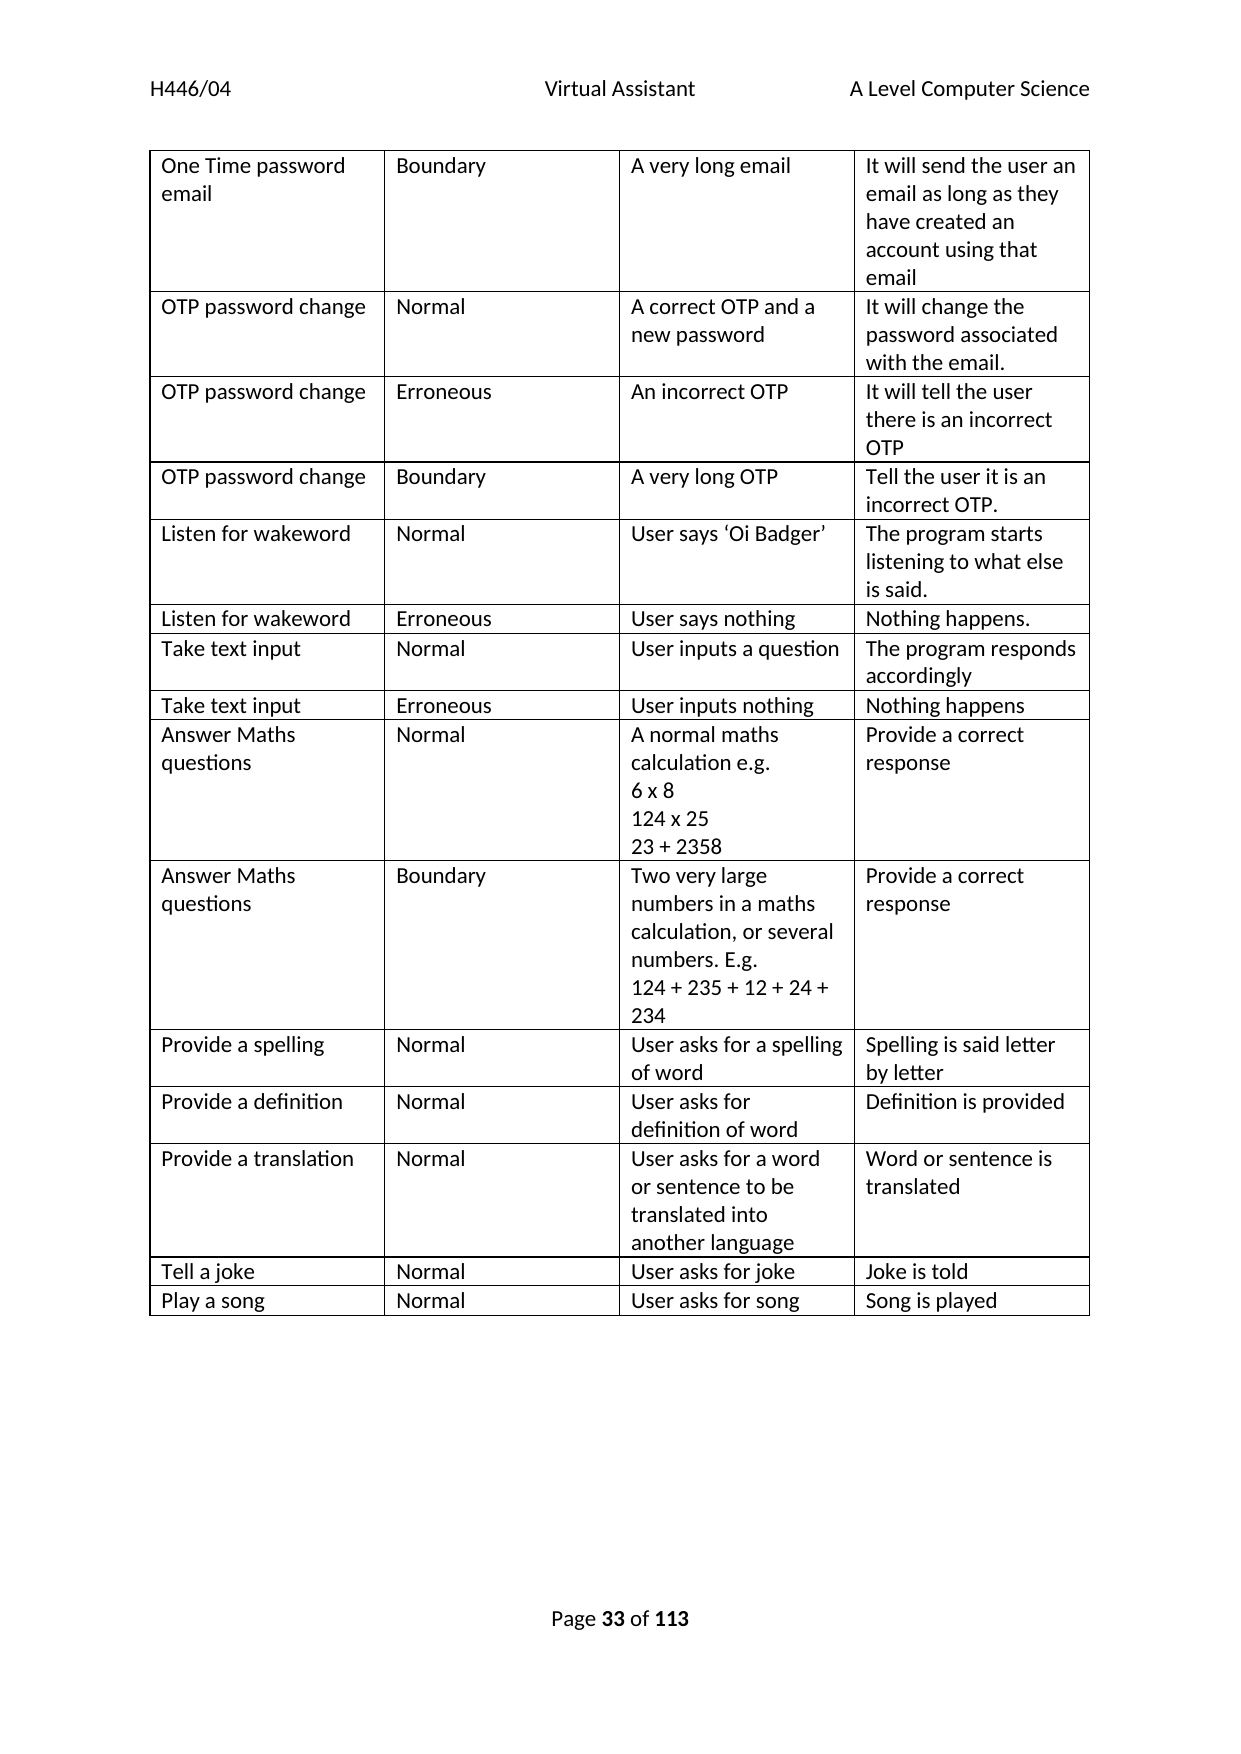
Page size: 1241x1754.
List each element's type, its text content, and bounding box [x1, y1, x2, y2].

table_cell Boundary [385, 151, 619, 291]
table_cell User asks for song [620, 1286, 854, 1314]
table_cell It will send the user an email as long as they have created an account using that email [855, 151, 1089, 291]
table_cell Provide a spelling [151, 1030, 384, 1086]
table_cell An incorrect OTP [620, 377, 854, 461]
table_cell Listen for wakeword [151, 520, 384, 603]
table_cell Boundary [385, 463, 619, 518]
table_cell Erroneous [385, 691, 619, 719]
table_cell Provide a translation [151, 1144, 384, 1256]
table_cell Normal [385, 1030, 619, 1086]
table_cell User inputs a question [620, 634, 854, 690]
table_cell User asks for a word or sentence to be translated into another language [620, 1144, 854, 1256]
table_cell Take text input [151, 634, 384, 690]
table_cell Normal [385, 292, 619, 376]
table_cell Spelling is said letter by letter [855, 1030, 1089, 1086]
table_cell Nothing happens [855, 691, 1089, 719]
table_cell A very long email [620, 151, 854, 291]
table_cell Answer Maths questions [151, 720, 384, 860]
table_cell User says ‘Oi Badger’ [620, 520, 854, 603]
table_cell Answer Maths questions [151, 861, 384, 1029]
table_cell OTP password change [151, 292, 384, 376]
table_cell OTP password change [151, 463, 384, 518]
table_cell A normal maths calculation e.g. 6 x 8 124 x 25 23 + 2358 [620, 720, 854, 860]
table_cell User says nothing [620, 605, 854, 633]
table_cell Provide a definition [151, 1087, 384, 1143]
table_cell Definition is provided [855, 1087, 1089, 1143]
table_cell Song is played [855, 1286, 1089, 1314]
table_cell Normal [385, 1258, 619, 1285]
table_cell Joke is told [855, 1258, 1089, 1285]
table_cell Erroneous [385, 605, 619, 633]
table_cell Normal [385, 720, 619, 860]
table_cell OTP password change [151, 377, 384, 461]
table_cell Normal [385, 1087, 619, 1143]
table_cell Tell a joke [151, 1258, 384, 1285]
table_cell Normal [385, 520, 619, 603]
table_cell It will tell the user there is an incorrect OTP [855, 377, 1089, 461]
table_cell Erroneous [385, 377, 619, 461]
table_cell Normal [385, 634, 619, 690]
table_cell User asks for definition of word [620, 1087, 854, 1143]
table_cell Tell the user it is an incorrect OTP. [855, 463, 1089, 518]
table_cell Boundary [385, 861, 619, 1029]
table_cell Listen for wakeword [151, 605, 384, 633]
table_cell The program responds accordingly [855, 634, 1089, 690]
table_cell User asks for joke [620, 1258, 854, 1285]
table_cell Word or sentence is translated [855, 1144, 1089, 1256]
table_cell The program starts listening to what else is said. [855, 520, 1089, 603]
table_cell Normal [385, 1144, 619, 1256]
table_cell User asks for a spelling of word [620, 1030, 854, 1086]
table_cell One Time password email [151, 151, 384, 291]
table_cell Normal [385, 1286, 619, 1314]
table_cell It will change the password associated with the email. [855, 292, 1089, 376]
table_cell Play a song [151, 1286, 384, 1314]
table_cell A correct OTP and a new password [620, 292, 854, 376]
table_cell Nothing happens. [855, 605, 1089, 633]
table_cell A very long OTP [620, 463, 854, 518]
table_cell Two very large numbers in a maths calculation, or several numbers. E.g. 124 + 235 + 12 + 24 + 234 [620, 861, 854, 1029]
table_cell Provide a correct response [855, 861, 1089, 1029]
table_cell User inputs nothing [620, 691, 854, 719]
table_cell Provide a correct response [855, 720, 1089, 860]
table_cell Take text input [151, 691, 384, 719]
